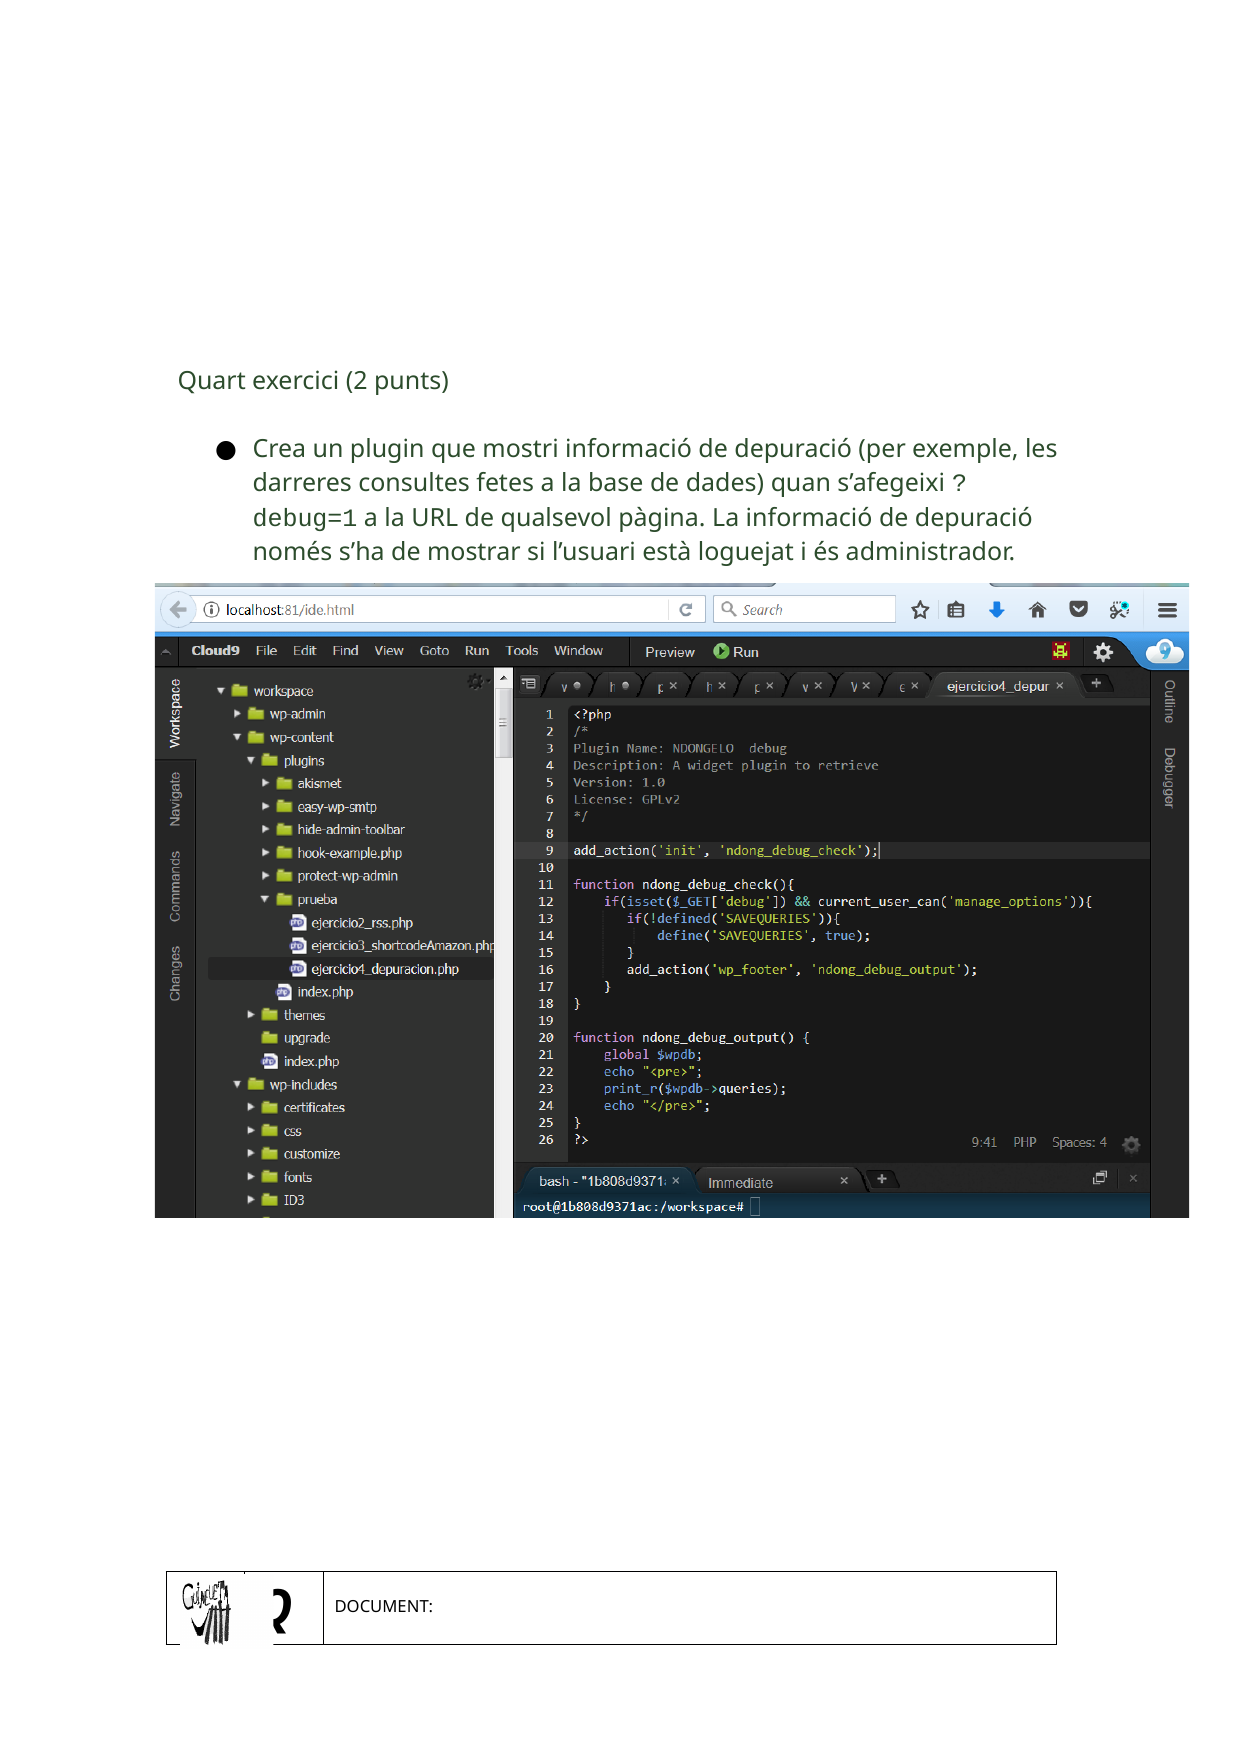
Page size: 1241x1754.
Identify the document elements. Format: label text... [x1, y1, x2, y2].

picture [154, 583, 1190, 1218]
text Quart exercici (2 punts) [177, 363, 1063, 397]
list Crea un plugin que mostri informació de depuració (per exemple, les darreres consultes fetes a la base de dades) quan s’afegeixi ?debug=1 a la URL de qualsevol pàgina. La informació de depuració només s’ha de mostrar si l’usuari està loguejat i és administrador. [215, 431, 1063, 568]
picture [180, 1574, 274, 1649]
